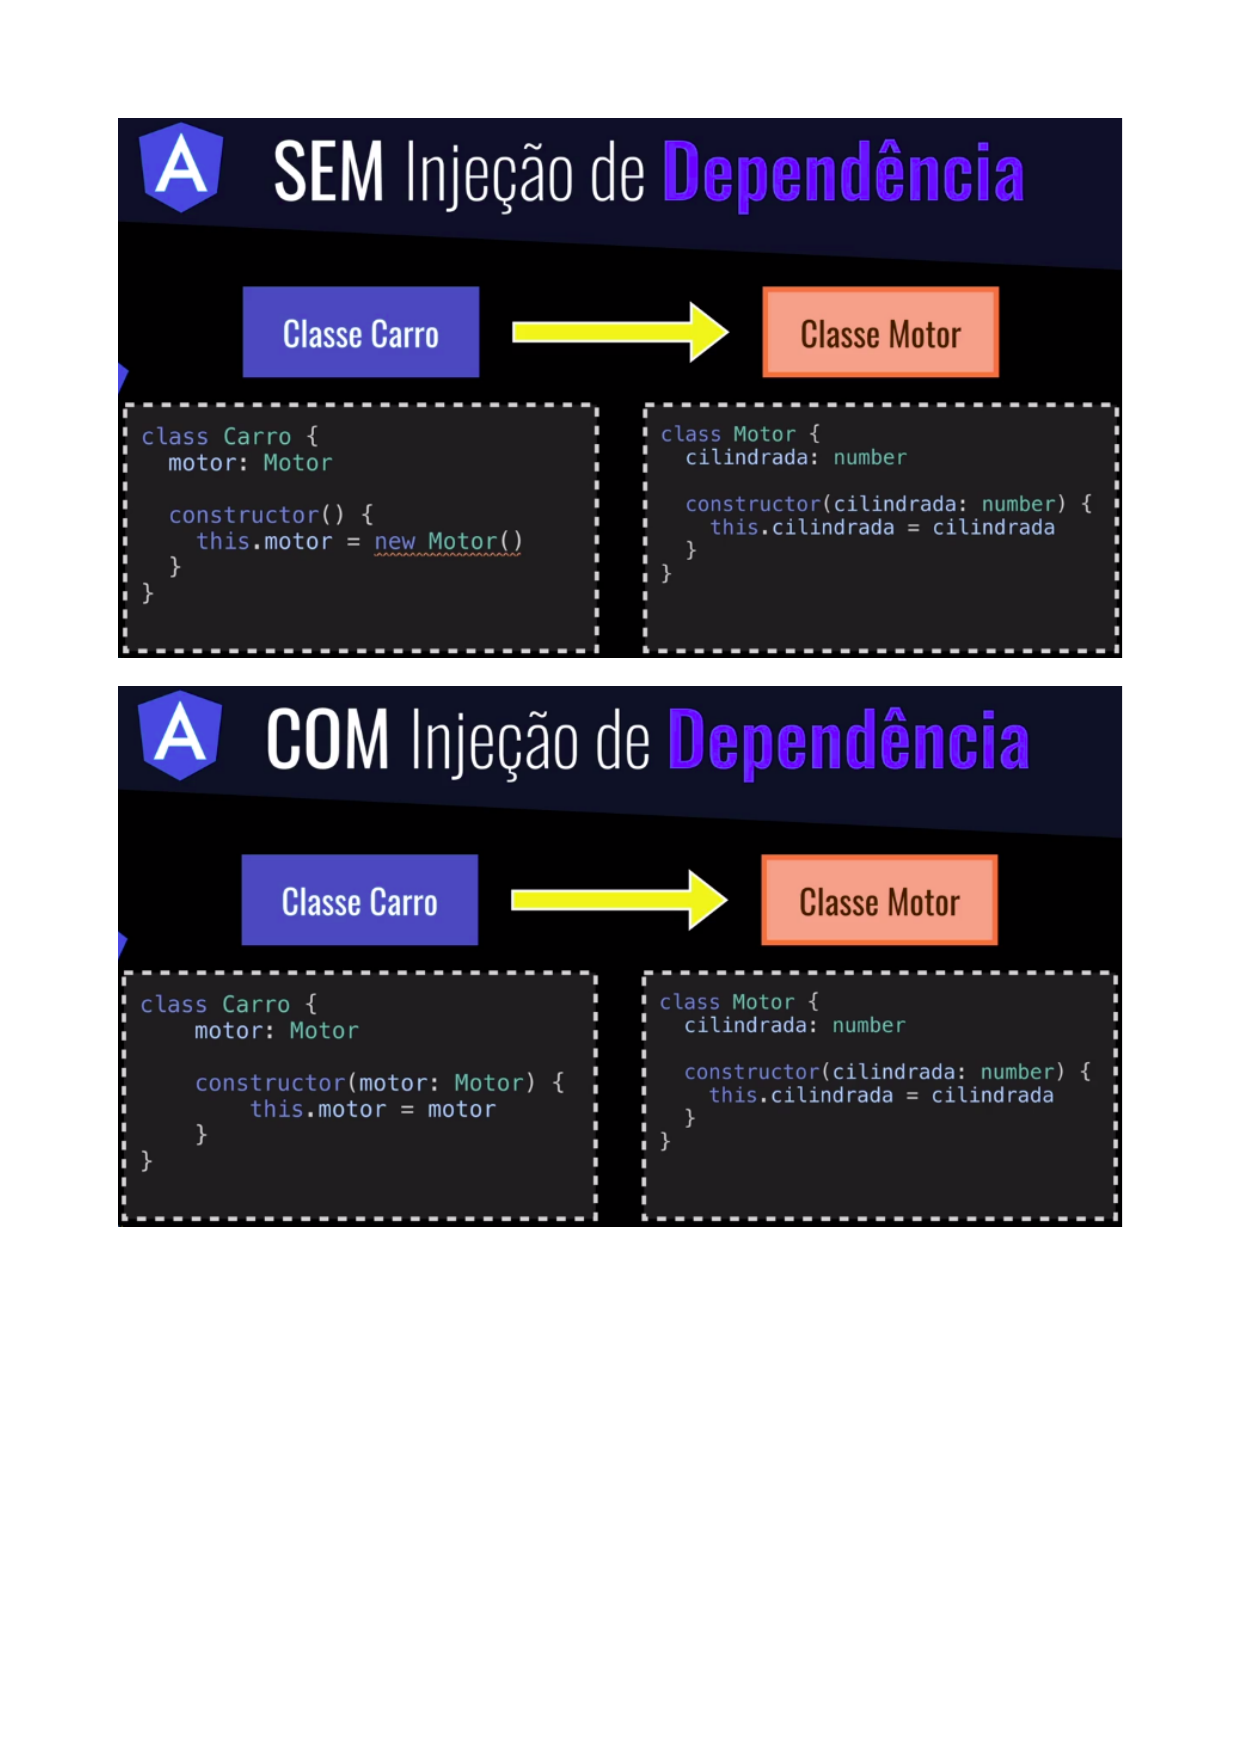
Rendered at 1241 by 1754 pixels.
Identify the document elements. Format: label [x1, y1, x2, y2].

picture [118, 686, 1123, 1227]
picture [118, 118, 1123, 658]
